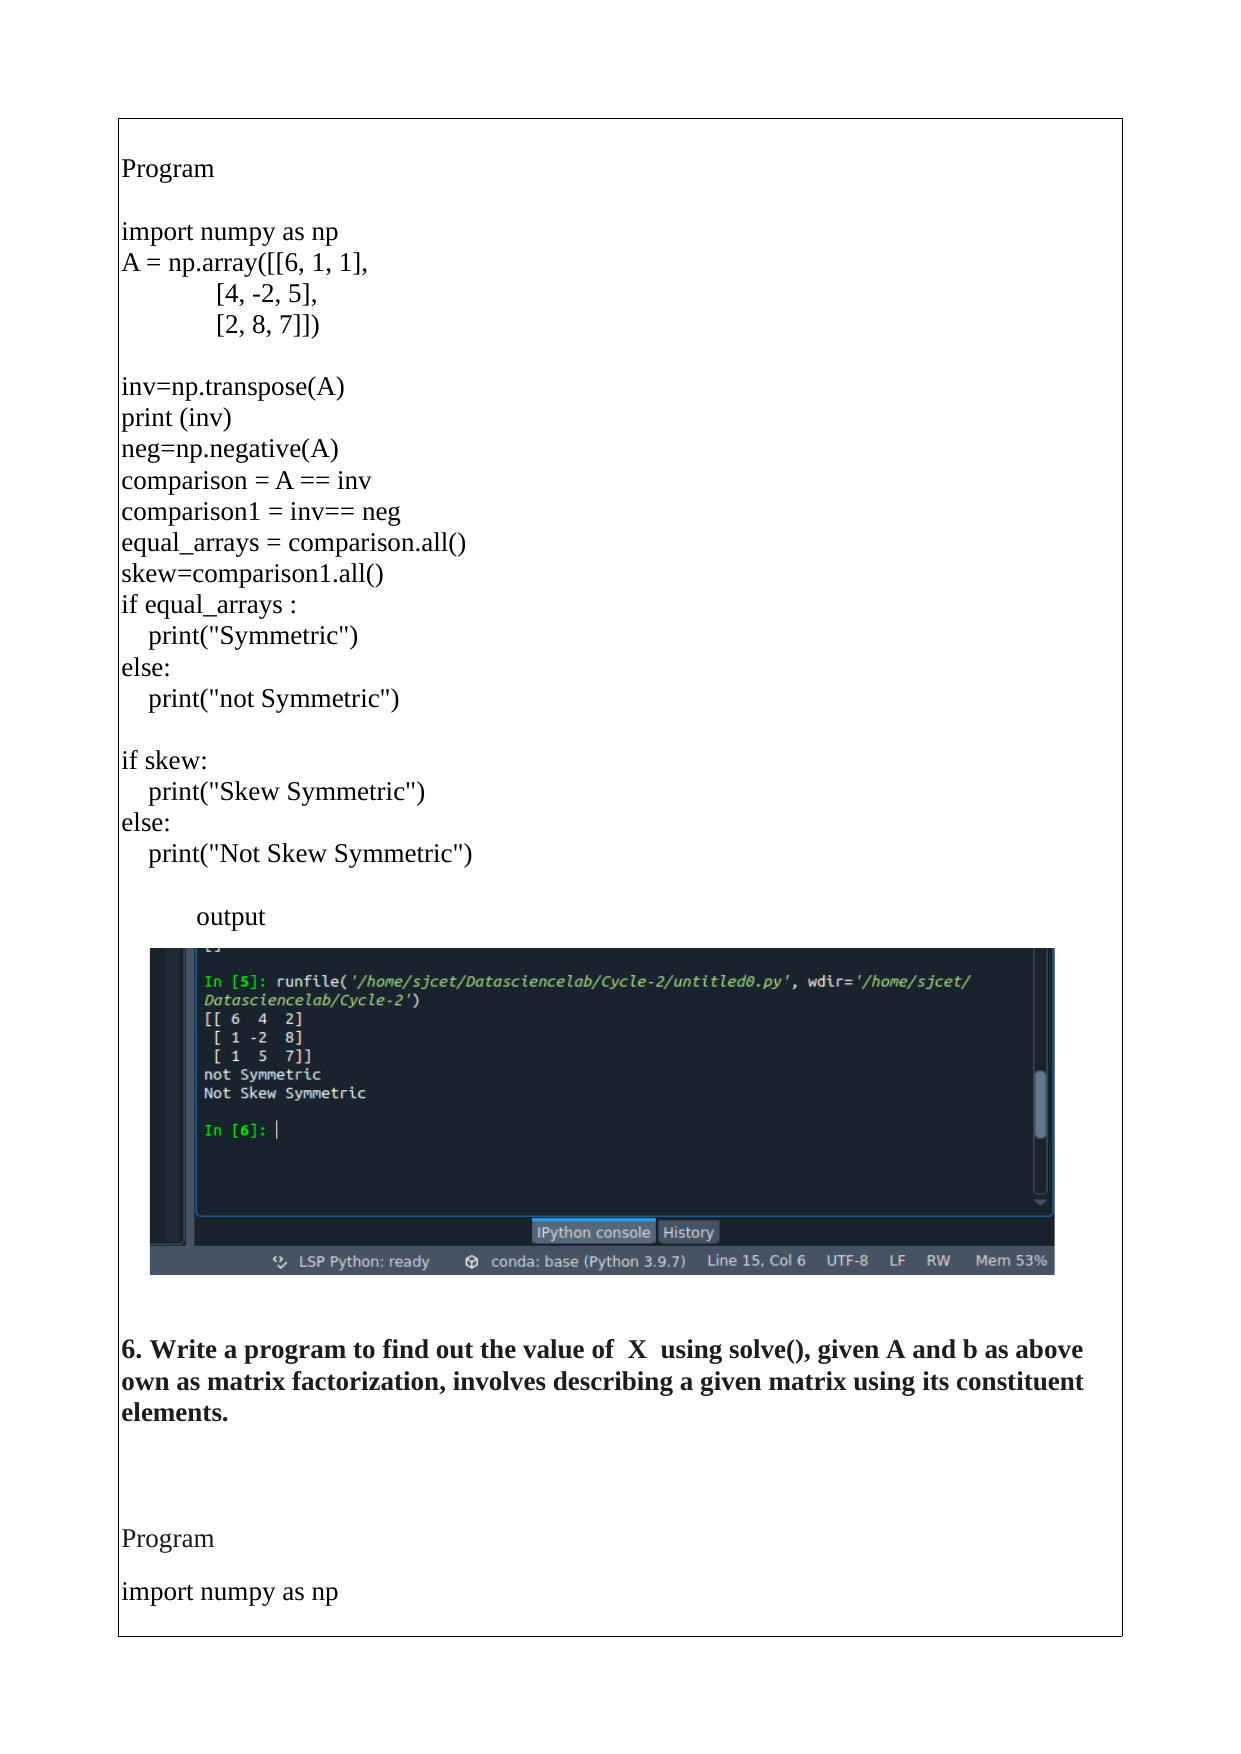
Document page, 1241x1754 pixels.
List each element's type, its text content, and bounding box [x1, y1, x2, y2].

text inv=np.transpose(A) [121, 370, 1119, 401]
list 6. Write a program to find out the value of X using solve(), given A and b as above own as matrix factorization, involves describing a given matrix using its constituent elements. [121, 1332, 1119, 1427]
text Program [121, 1522, 1119, 1553]
text neg=np.negative(A) [121, 433, 1119, 464]
text else: [121, 806, 1119, 837]
text [2, 8, 7]]) [121, 308, 1119, 339]
text print("not Symmetric") [121, 682, 1119, 713]
text [4, -2, 5], [121, 277, 1119, 308]
list output [196, 900, 1119, 931]
text comparison1 = inv== neg [121, 495, 1119, 526]
text if skew: [121, 744, 1119, 775]
text print("Skew Symmetric") [121, 775, 1119, 806]
text Program [121, 152, 1119, 183]
text import numpy as np [121, 1575, 1119, 1606]
text print (inv) [121, 401, 1119, 433]
text if equal_arrays : [121, 588, 1119, 619]
text A = np.array([[6, 1, 1], [121, 246, 1119, 277]
text import numpy as np [121, 214, 1119, 246]
text print("Not Skew Symmetric") [121, 837, 1119, 869]
text print("Symmetric") [121, 619, 1119, 651]
text comparison = A == inv [121, 464, 1119, 495]
text else: [121, 651, 1119, 682]
text equal_arrays = comparison.all() [121, 526, 1119, 557]
text skew=comparison1.all() [121, 557, 1119, 588]
